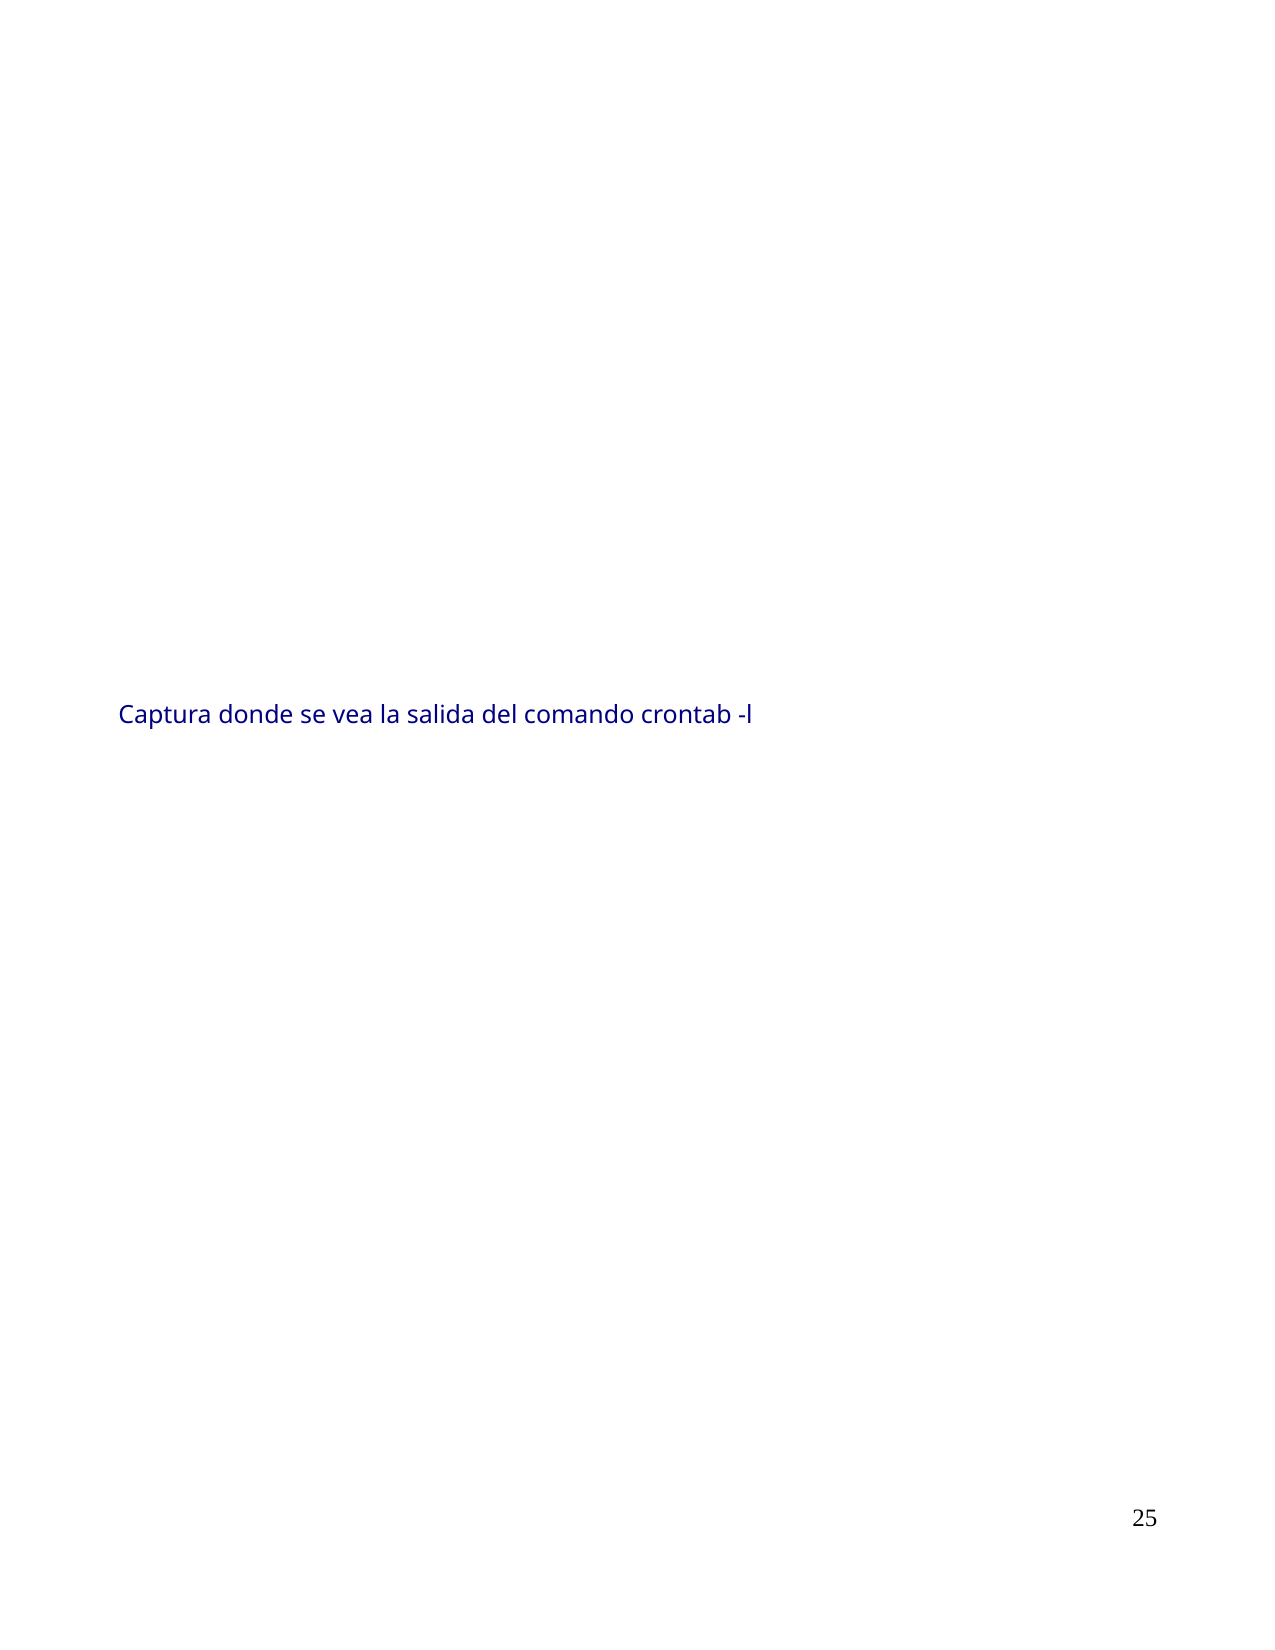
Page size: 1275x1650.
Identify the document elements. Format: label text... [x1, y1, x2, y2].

text Captura donde se vea la salida del comando crontab -l [118, 697, 1157, 731]
